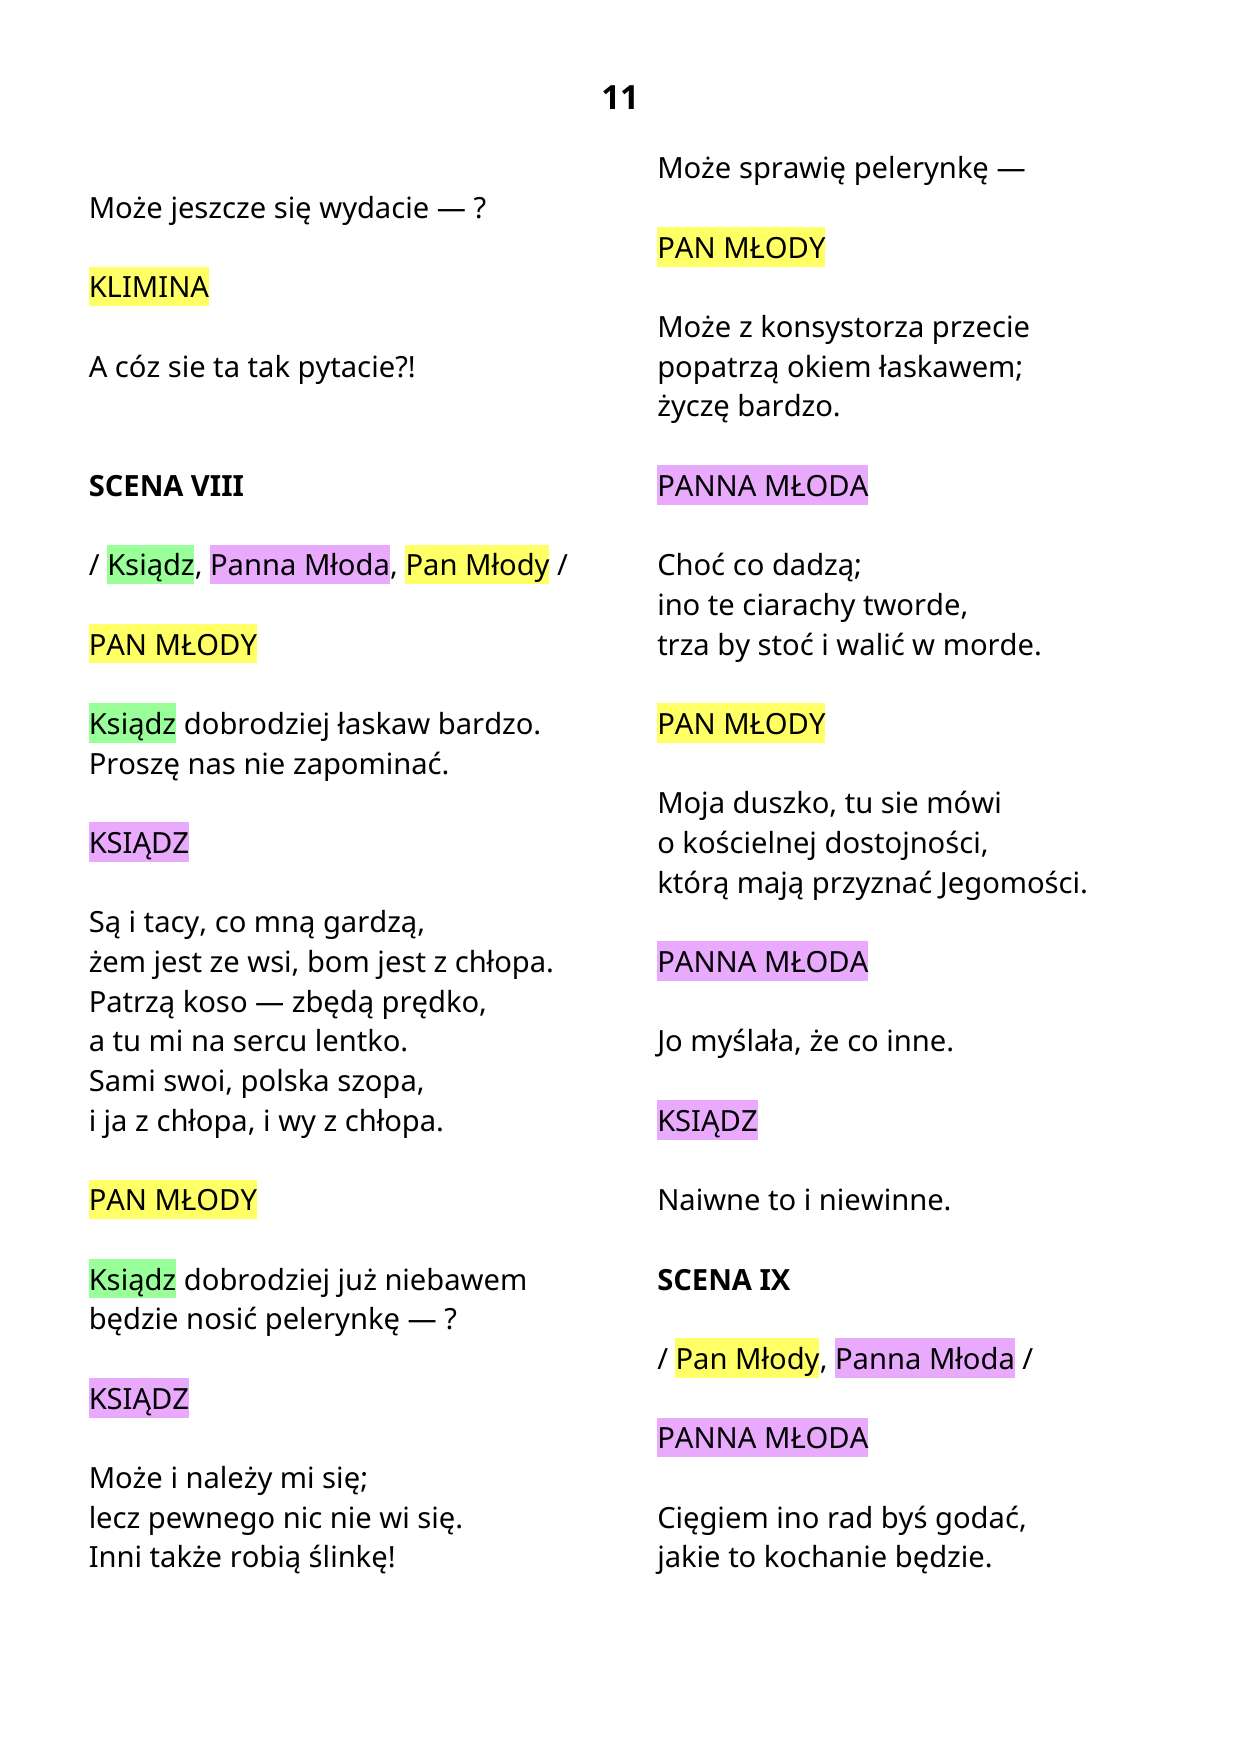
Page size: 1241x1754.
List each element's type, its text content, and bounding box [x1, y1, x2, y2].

text Choć co dadzą; [657, 544, 1152, 584]
text lecz pewnego nic nie wi się. [88, 1497, 583, 1537]
text o kościelnej dostojności, [657, 822, 1152, 862]
text KSIĄDZ [88, 1378, 583, 1418]
text SCENA VIII [88, 465, 583, 505]
text jakie to kochanie będzie. [657, 1537, 1152, 1576]
text PANNA MŁODA [657, 465, 1152, 505]
text Ksiądz dobrodziej łaskaw bardzo. [88, 703, 583, 743]
text ino te ciarachy tworde, [657, 584, 1152, 624]
text żem jest ze wsi, bom jest z chłopa. [88, 941, 583, 981]
text KLIMINA [88, 267, 583, 306]
text Cięgiem ino rad byś godać, [657, 1497, 1152, 1537]
text Jo myślała, że co inne. [657, 1021, 1152, 1060]
text Może i należy mi się; [88, 1457, 583, 1497]
text PAN MŁODY [657, 703, 1152, 743]
text Może sprawię pelerynkę — [657, 148, 1152, 187]
text życzę bardzo. [657, 386, 1152, 425]
text popatrzą okiem łaskawem; [657, 346, 1152, 386]
text Patrzą koso — zbędą prędko, [88, 981, 583, 1021]
text / Pan Młody, Panna Młoda / [657, 1338, 1152, 1378]
text KSIĄDZ [88, 822, 583, 862]
text PANNA MŁODA [657, 1418, 1152, 1457]
text PAN MŁODY [88, 624, 583, 663]
text Może jeszcze się wydacie — ? [88, 187, 583, 227]
text / Ksiądz, Panna Młoda, Pan Młody / [88, 544, 583, 584]
text Proszę nas nie zapominać. [88, 743, 583, 783]
text Naiwne to i niewinne. [657, 1179, 1152, 1219]
text KSIĄDZ [657, 1100, 1152, 1140]
text SCENA IX [657, 1259, 1152, 1298]
text a tu mi na sercu lentko. [88, 1021, 583, 1060]
text i ja z chłopa, i wy z chłopa. [88, 1100, 583, 1140]
text trza by stoć i walić w morde. [657, 624, 1152, 663]
text PAN MŁODY [657, 227, 1152, 267]
text Inni także robią ślinkę! [88, 1537, 583, 1576]
text Moja duszko, tu sie mówi [657, 783, 1152, 822]
text Ksiądz dobrodziej już niebawem [88, 1259, 583, 1298]
text PANNA MŁODA [657, 941, 1152, 981]
text będzie nosić pelerynkę — ? [88, 1298, 583, 1338]
text którą mają przyznać Jegomości. [657, 862, 1152, 902]
text Może z konsystorza przecie [657, 306, 1152, 346]
text Są i tacy, co mną gardzą, [88, 902, 583, 941]
text PAN MŁODY [88, 1179, 583, 1219]
text Sami swoi, polska szopa, [88, 1060, 583, 1100]
text A cóz sie ta tak pytacie?! [88, 346, 583, 386]
